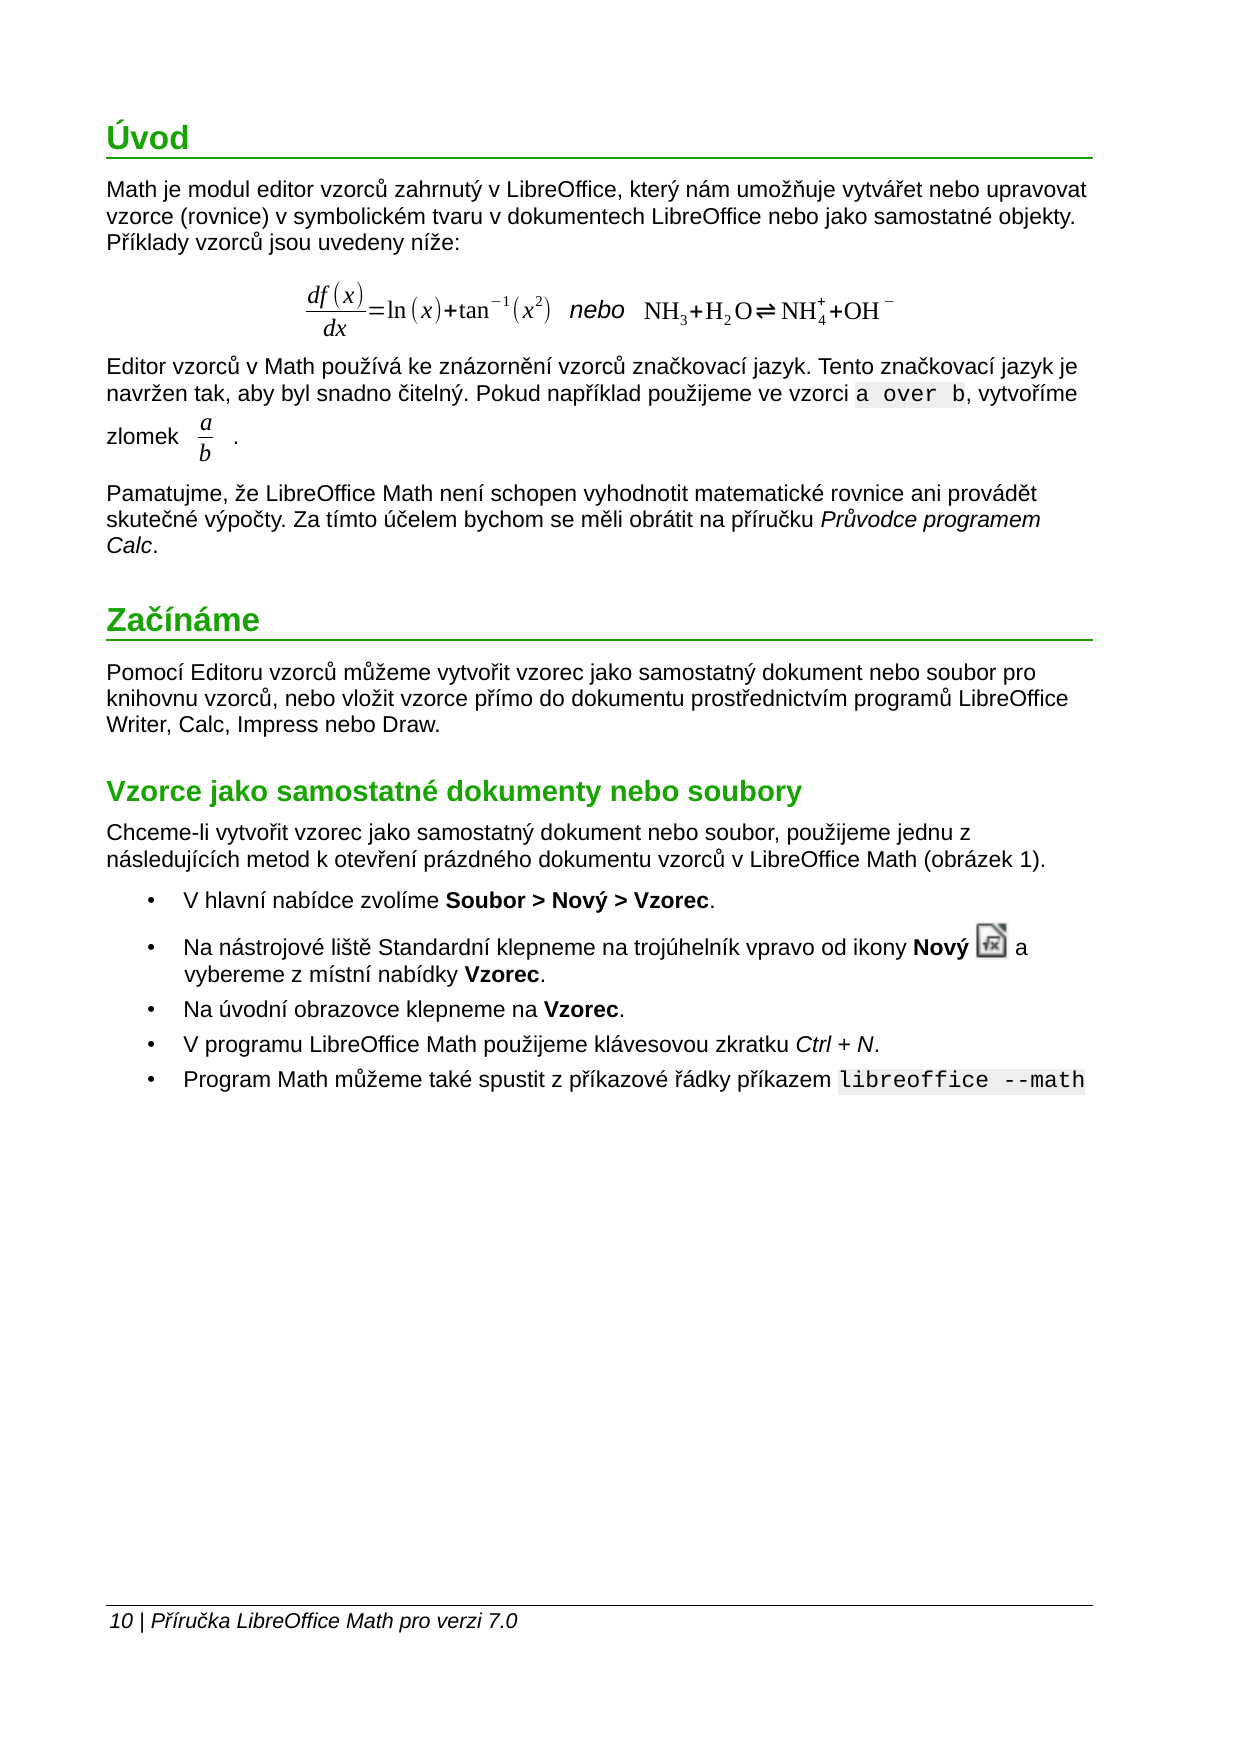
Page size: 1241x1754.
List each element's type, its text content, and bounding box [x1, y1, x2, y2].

text Chceme-li vytvořit vzorec jako samostatný dokument nebo soubor, použijeme jednu z následujících metod k otevření prázdného dokumentu vzorců v LibreOffice Math (obrázek 1). [106, 819, 1093, 872]
list V programu LibreOffice Math použijeme klávesovou zkratku Ctrl + N. [144, 1028, 1093, 1057]
subtitle Vzorce jako samostatné dokumenty nebo soubory [106, 774, 1093, 807]
text Editor vzorců v Math používá ke znázornění vzorců značkovací jazyk. Tento značkovací jazyk je navržen tak, aby byl snadno čitelný. Pokud například použijeme ve vzorci a over b, vytvoříme zlomek. [106, 353, 1093, 467]
picture [975, 922, 1009, 960]
subtitle Začínáme [106, 601, 1093, 639]
text Pomocí Editoru vzorců můžeme vytvořit vzorec jako samostatný dokument nebo soubor pro knihovnu vzorců, nebo vložit vzorce přímo do dokumentu prostřednictvím programů LibreOffice Writer, Calc, Impress nebo Draw. [106, 659, 1093, 738]
text nebo [106, 280, 1093, 341]
list Program Math můžeme také spustit z příkazové řádky příkazem libreoffice --math [144, 1063, 1093, 1098]
list Na nástrojové liště Standardní klepneme na trojúhelník vpravo od ikony Nový a vybereme z místní nabídky Vzorec. [144, 920, 1093, 987]
text Pamatujme, že LibreOffice Math není schopen vyhodnotit matematické rovnice ani provádět skutečné výpočty. Za tímto účelem bychom se měli obrátit na příručku Průvodce programem Calc. [106, 479, 1093, 558]
list Na úvodní obrazovce klepneme na Vzorec. [144, 993, 1093, 1022]
text Math je modul editor vzorců zahrnutý v LibreOffice, který nám umožňuje vytvářet nebo upravovat vzorce (rovnice) v symbolickém tvaru v dokumentech LibreOffice nebo jako samostatné objekty. Příklady vzorců jsou uvedeny níže: [106, 176, 1093, 255]
list V hlavní nabídce zvolíme Soubor > Nový > Vzorec. [144, 884, 1093, 914]
subtitle Úvod [106, 118, 1093, 157]
